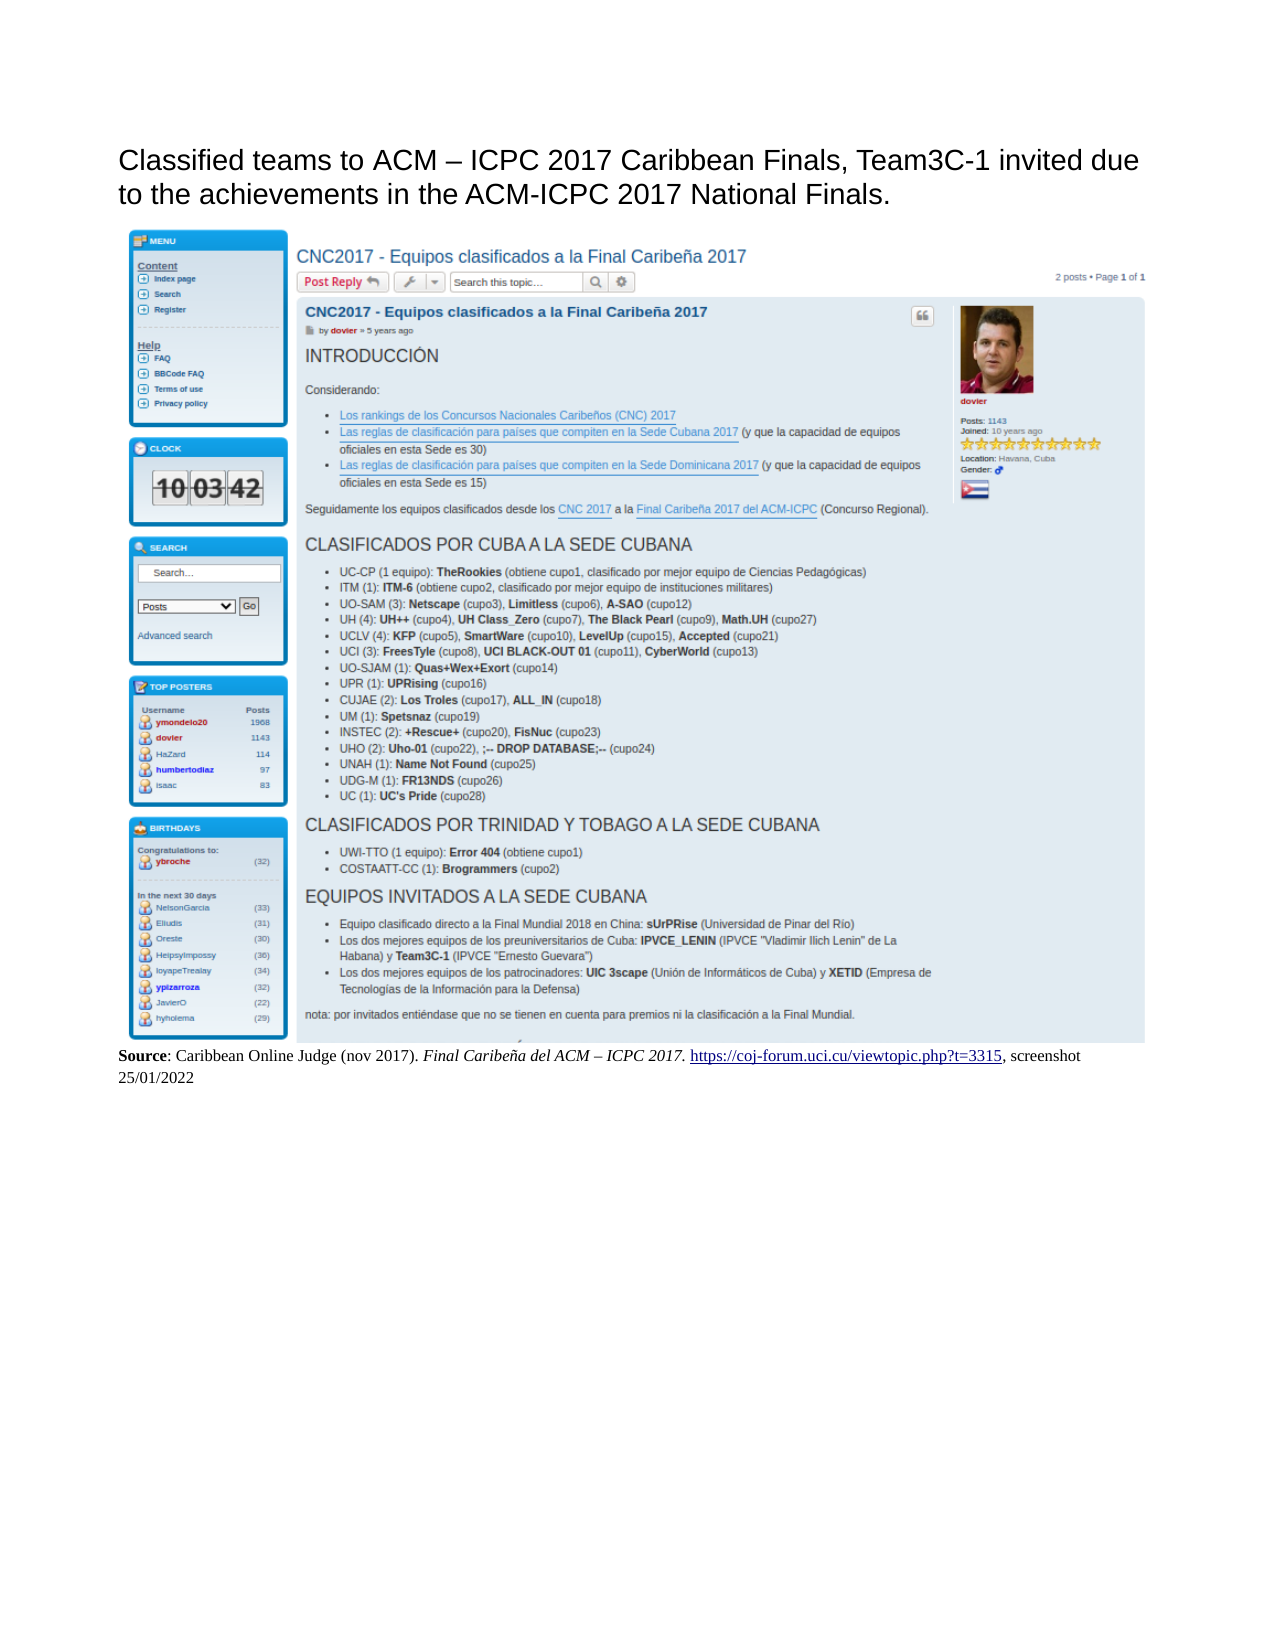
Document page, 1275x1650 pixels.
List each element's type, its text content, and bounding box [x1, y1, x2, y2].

picture [118, 222, 1157, 1043]
text Source: Caribbean Online Judge (nov 2017). Final Caribeña del ACM – ICPC 2017. https://coj-forum.uci.cu/viewtopic.php?t=3315, screenshot 25/01/2022 [118, 1043, 1157, 1087]
subtitle Classified teams to ACM – ICPC 2017 Caribbean Finals, Team3C-1 invited due to the achievements in the ACM-ICPC 2017 National Finals. [118, 143, 1157, 210]
